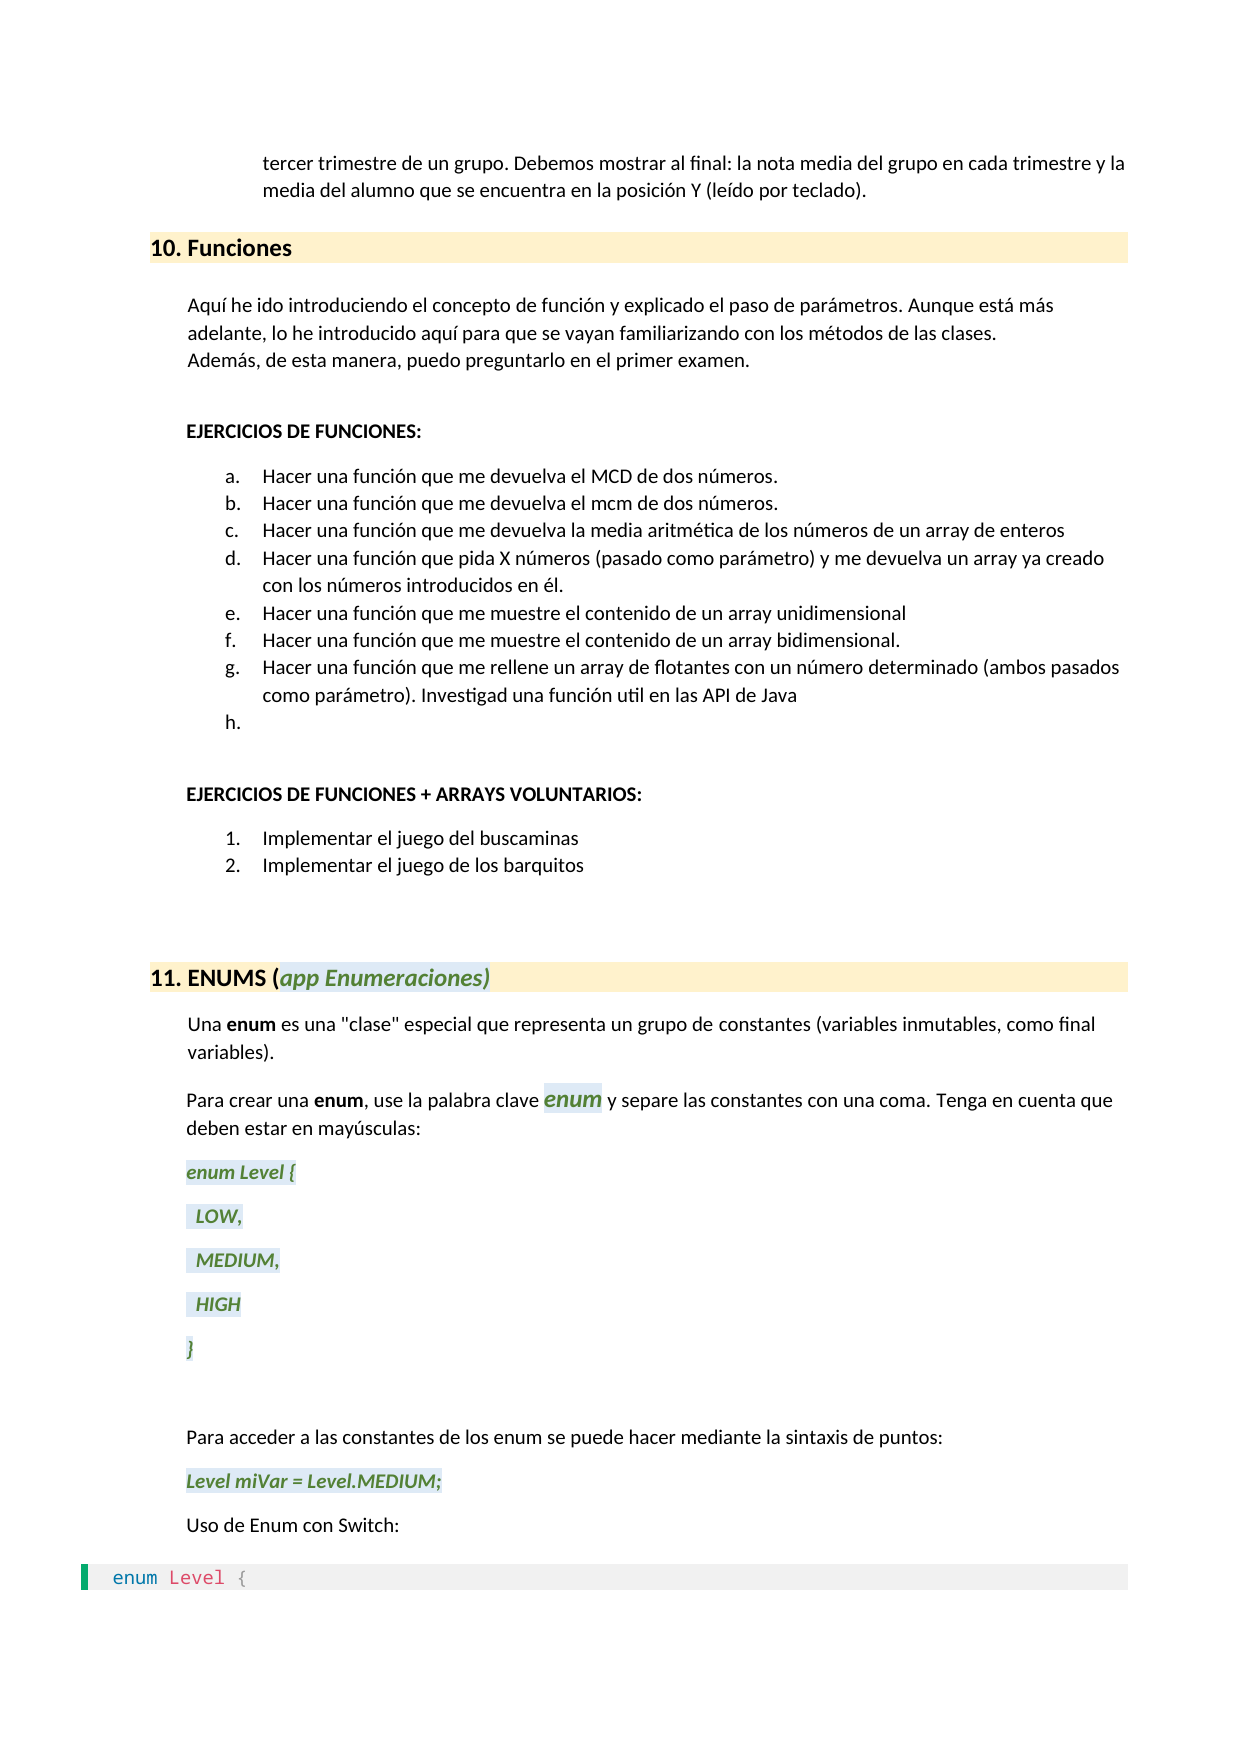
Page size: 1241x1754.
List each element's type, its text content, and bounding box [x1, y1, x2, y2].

list Hacer una función que me devuelva el mcm de dos números. [225, 490, 1128, 516]
list Implementar el juego de los barquitos [225, 852, 1128, 878]
text HIGH [186, 1292, 1128, 1317]
list Hacer una función que me rellene un array de flotantes con un número determinado (ambos pasados como parámetro). Investigad una función util en las API de Java [225, 654, 1128, 707]
list Hacer una función que pida X números (pasado como parámetro) y me devuelva un array ya creado con los números introducidos en él. [225, 545, 1128, 598]
list Aquí he ido introduciendo el concepto de función y explicado el paso de parámetros. Aunque está más adelante, lo he introducido aquí para que se vayan familiarizando con los métodos de las clases. [187, 292, 1128, 345]
list Además, de esta manera, puedo preguntarlo en el primer examen. [187, 347, 1128, 373]
text enum Level { [88, 1564, 1128, 1590]
list tercer trimestre de un grupo. Debemos mostrar al final: la nota media del grupo en cada trimestre y la media del alumno que se encuentra en la posición Y (leído por teclado). [225, 150, 1128, 203]
list Implementar el juego del buscaminas [225, 825, 1128, 850]
list Hacer una función que me muestre el contenido de un array bidimensional. [225, 627, 1128, 653]
text Level miVar = Level.MEDIUM; [186, 1468, 1128, 1493]
text EJERCICIOS DE FUNCIONES: [186, 419, 1128, 444]
text Una enum es una "clase" especial que representa un grupo de constantes (variables inmutables, como final variables). [187, 1011, 1128, 1064]
text Uso de Enum con Switch: [186, 1512, 1128, 1537]
text Para crear una enum, use la palabra clave enum y separe las constantes con una coma. Tenga en cuenta que deben estar en mayúsculas: [186, 1083, 1128, 1141]
list Funciones [150, 232, 1128, 263]
text EJERCICIOS DE FUNCIONES + ARRAYS VOLUNTARIOS: [186, 781, 1128, 806]
list Hacer una función que me devuelva el MCD de dos números. [225, 463, 1128, 488]
text MEDIUM, [186, 1248, 1128, 1273]
text LOW, [186, 1203, 1128, 1229]
list ENUMS (app Enumeraciones) [150, 962, 1128, 992]
text } [186, 1336, 1128, 1361]
list Hacer una función que me devuelva la media aritmética de los números de un array de enteros [225, 518, 1128, 543]
list Hacer una función que me muestre el contenido de un array unidimensional [225, 600, 1128, 625]
text enum Level { [186, 1159, 1128, 1185]
text Para acceder a las constantes de los enum se puede hacer mediante la sintaxis de puntos: [186, 1424, 1128, 1449]
